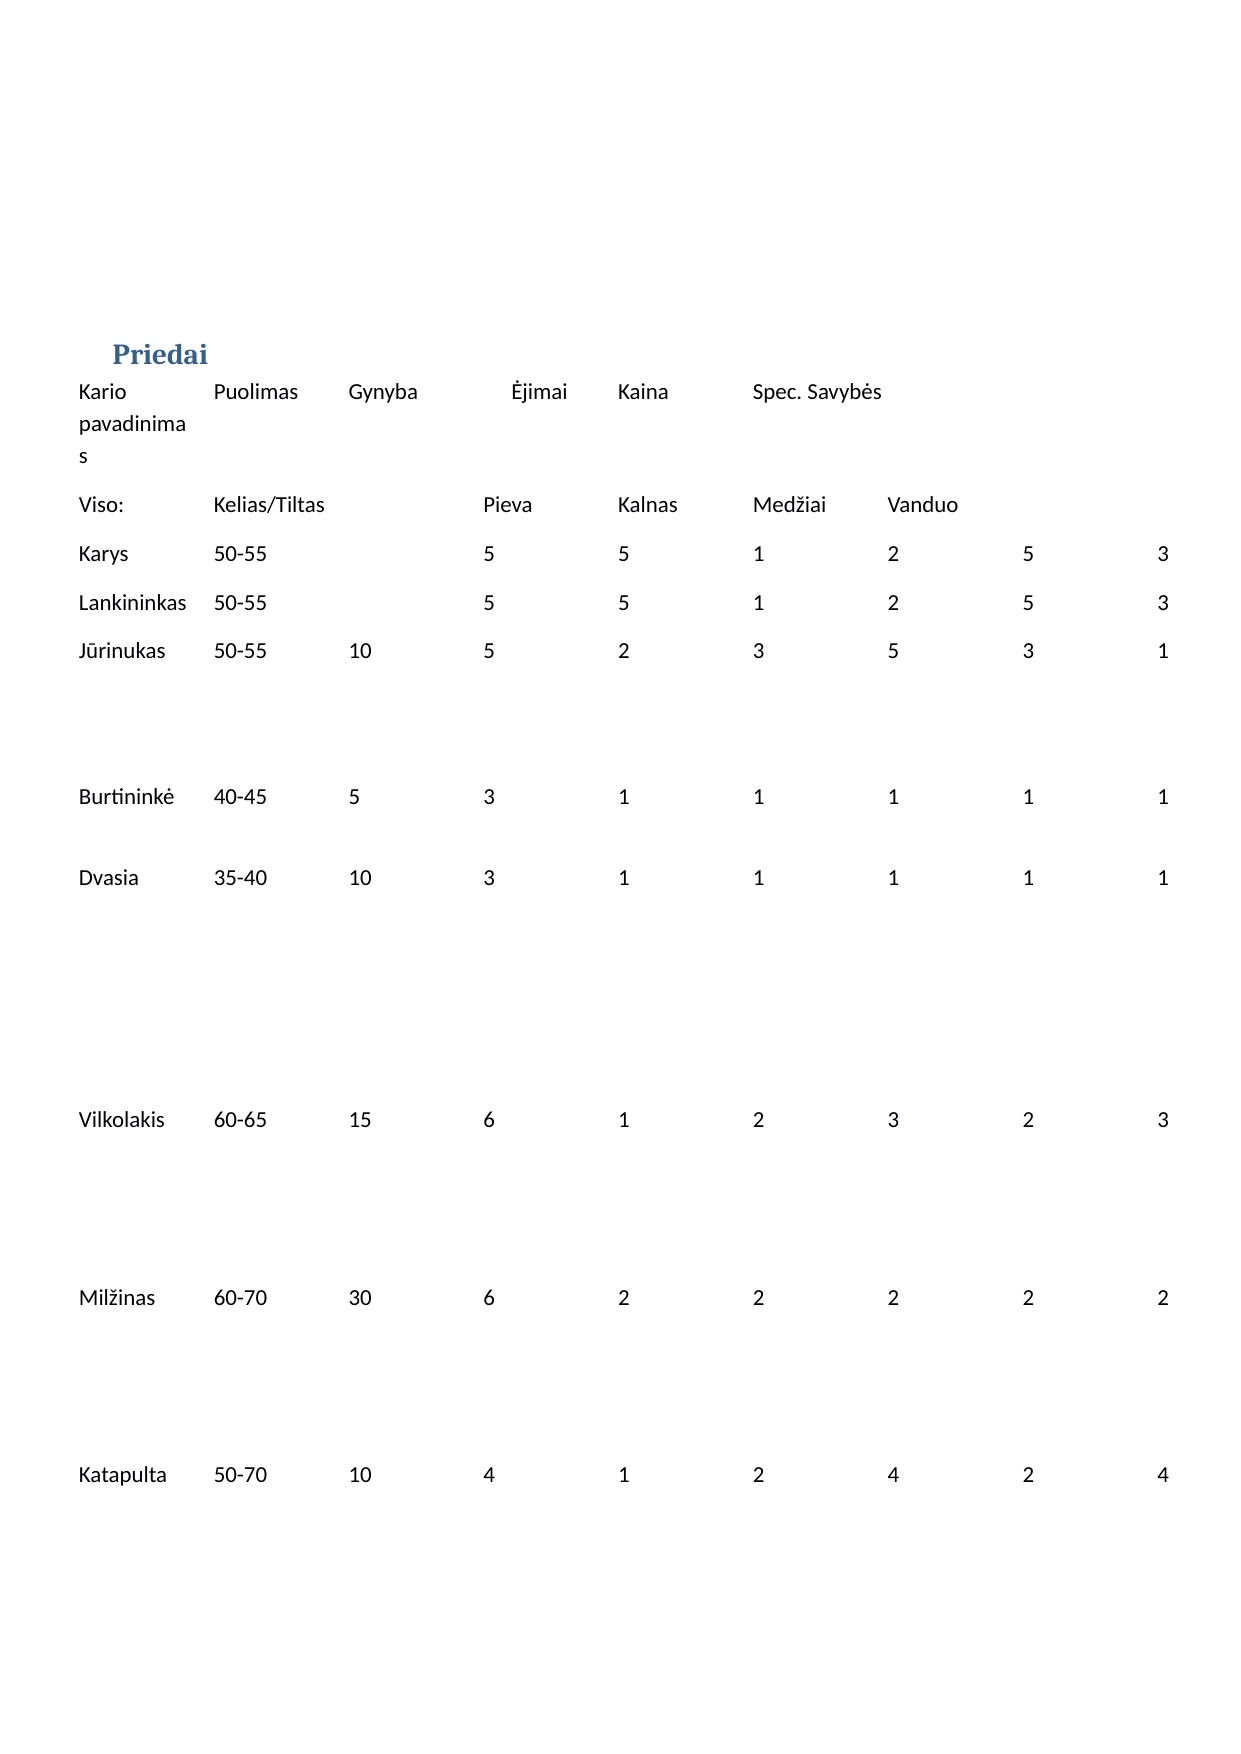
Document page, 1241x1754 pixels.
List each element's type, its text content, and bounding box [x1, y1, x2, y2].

table_cell 10 [337, 863, 472, 1105]
table_cell 2 [876, 588, 1011, 637]
table_cell 5 [1011, 539, 1146, 588]
table_cell 5 [1011, 588, 1146, 637]
table_cell Dvasia [68, 863, 202, 1105]
table_cell Pieva [472, 490, 607, 539]
table_cell 1 [741, 539, 876, 588]
table_cell 2 [876, 539, 1011, 588]
table_cell 3 [1011, 637, 1146, 782]
table_cell Jūrinukas [68, 637, 202, 782]
table_cell Vanduo [876, 490, 1011, 539]
table_cell 1 [1011, 782, 1146, 863]
table_cell 1 [1011, 863, 1146, 1105]
table_cell 1 [607, 1460, 741, 1585]
table_cell 1 [607, 1105, 741, 1283]
table_cell 5 [607, 539, 741, 588]
table_cell Milžinas [68, 1283, 202, 1460]
table_header Kario pavadinimas [68, 377, 202, 490]
table_header Ėjimai [472, 377, 607, 490]
table_cell Kelias/Tiltas [202, 490, 337, 539]
table_cell 1 [876, 863, 1011, 1105]
table_cell 50-70 [202, 1460, 337, 1585]
table_cell Lankininkas [68, 588, 202, 637]
table_cell Kalnas [607, 490, 741, 539]
table_cell 10 [337, 1460, 472, 1585]
table_cell Katapulta [68, 1460, 202, 1585]
table_cell 4 [1146, 1460, 1240, 1585]
table_cell 50-55 [202, 588, 337, 637]
table_cell Vilkolakis [68, 1105, 202, 1283]
table_header Kaina [607, 377, 741, 490]
table_cell Viso: [68, 490, 202, 539]
table_cell Karys [68, 539, 202, 588]
table_cell 5 [337, 782, 472, 863]
table_cell 15 [337, 1105, 472, 1283]
table_cell Burtininkė [68, 782, 202, 863]
table_cell [1146, 490, 1240, 539]
table_cell 2 [876, 1283, 1011, 1460]
table_cell 10 [337, 637, 472, 782]
table_cell 1 [741, 782, 876, 863]
table_cell 5 [472, 588, 607, 637]
table_cell 6 [472, 1105, 607, 1283]
subtitle Priedai [112, 338, 1128, 372]
table_cell 30 [337, 1283, 472, 1460]
table_cell 5 [472, 539, 607, 588]
table_cell 2 [1011, 1460, 1146, 1585]
table_cell 2 [607, 637, 741, 782]
table_cell [1011, 490, 1146, 539]
table_cell 1 [1146, 782, 1240, 863]
table_cell 3 [1146, 1105, 1240, 1283]
table_header Gynyba [337, 377, 472, 637]
table_cell 1 [741, 863, 876, 1105]
table_cell 1 [607, 782, 741, 863]
table_cell 1 [1146, 637, 1240, 782]
table_cell 40-45 [202, 782, 337, 863]
table_cell 3 [741, 637, 876, 782]
table_cell 3 [1146, 539, 1240, 588]
table_cell 60-65 [202, 1105, 337, 1283]
table_header Puolimas [202, 377, 337, 490]
table_cell 50-55 [202, 637, 337, 782]
table_cell 5 [876, 637, 1011, 782]
table_cell 1 [876, 782, 1011, 863]
table_header Spec. Savybės [741, 377, 1240, 490]
table_cell 35-40 [202, 863, 337, 1105]
table_cell 6 [472, 1283, 607, 1460]
table_cell 4 [472, 1460, 607, 1585]
table_cell 60-70 [202, 1283, 337, 1460]
table_cell 3 [472, 782, 607, 863]
table_cell 4 [876, 1460, 1011, 1585]
table_cell 2 [1011, 1283, 1146, 1460]
table_cell 50-55 [202, 539, 337, 588]
table_cell 3 [472, 863, 607, 1105]
table_cell 3 [1146, 588, 1240, 637]
table_cell 2 [1011, 1105, 1146, 1283]
table_cell 1 [741, 588, 876, 637]
table_cell 5 [607, 588, 741, 637]
table_cell 5 [472, 637, 607, 782]
table_cell 1 [1146, 863, 1240, 1105]
table_cell 3 [876, 1105, 1011, 1283]
table_cell Medžiai [741, 490, 876, 539]
table_cell 1 [607, 863, 741, 1105]
table_cell 2 [741, 1460, 876, 1585]
table_cell 2 [607, 1283, 741, 1460]
table_cell 2 [1146, 1283, 1240, 1460]
table_cell 2 [741, 1105, 876, 1283]
table_cell 2 [741, 1283, 876, 1460]
